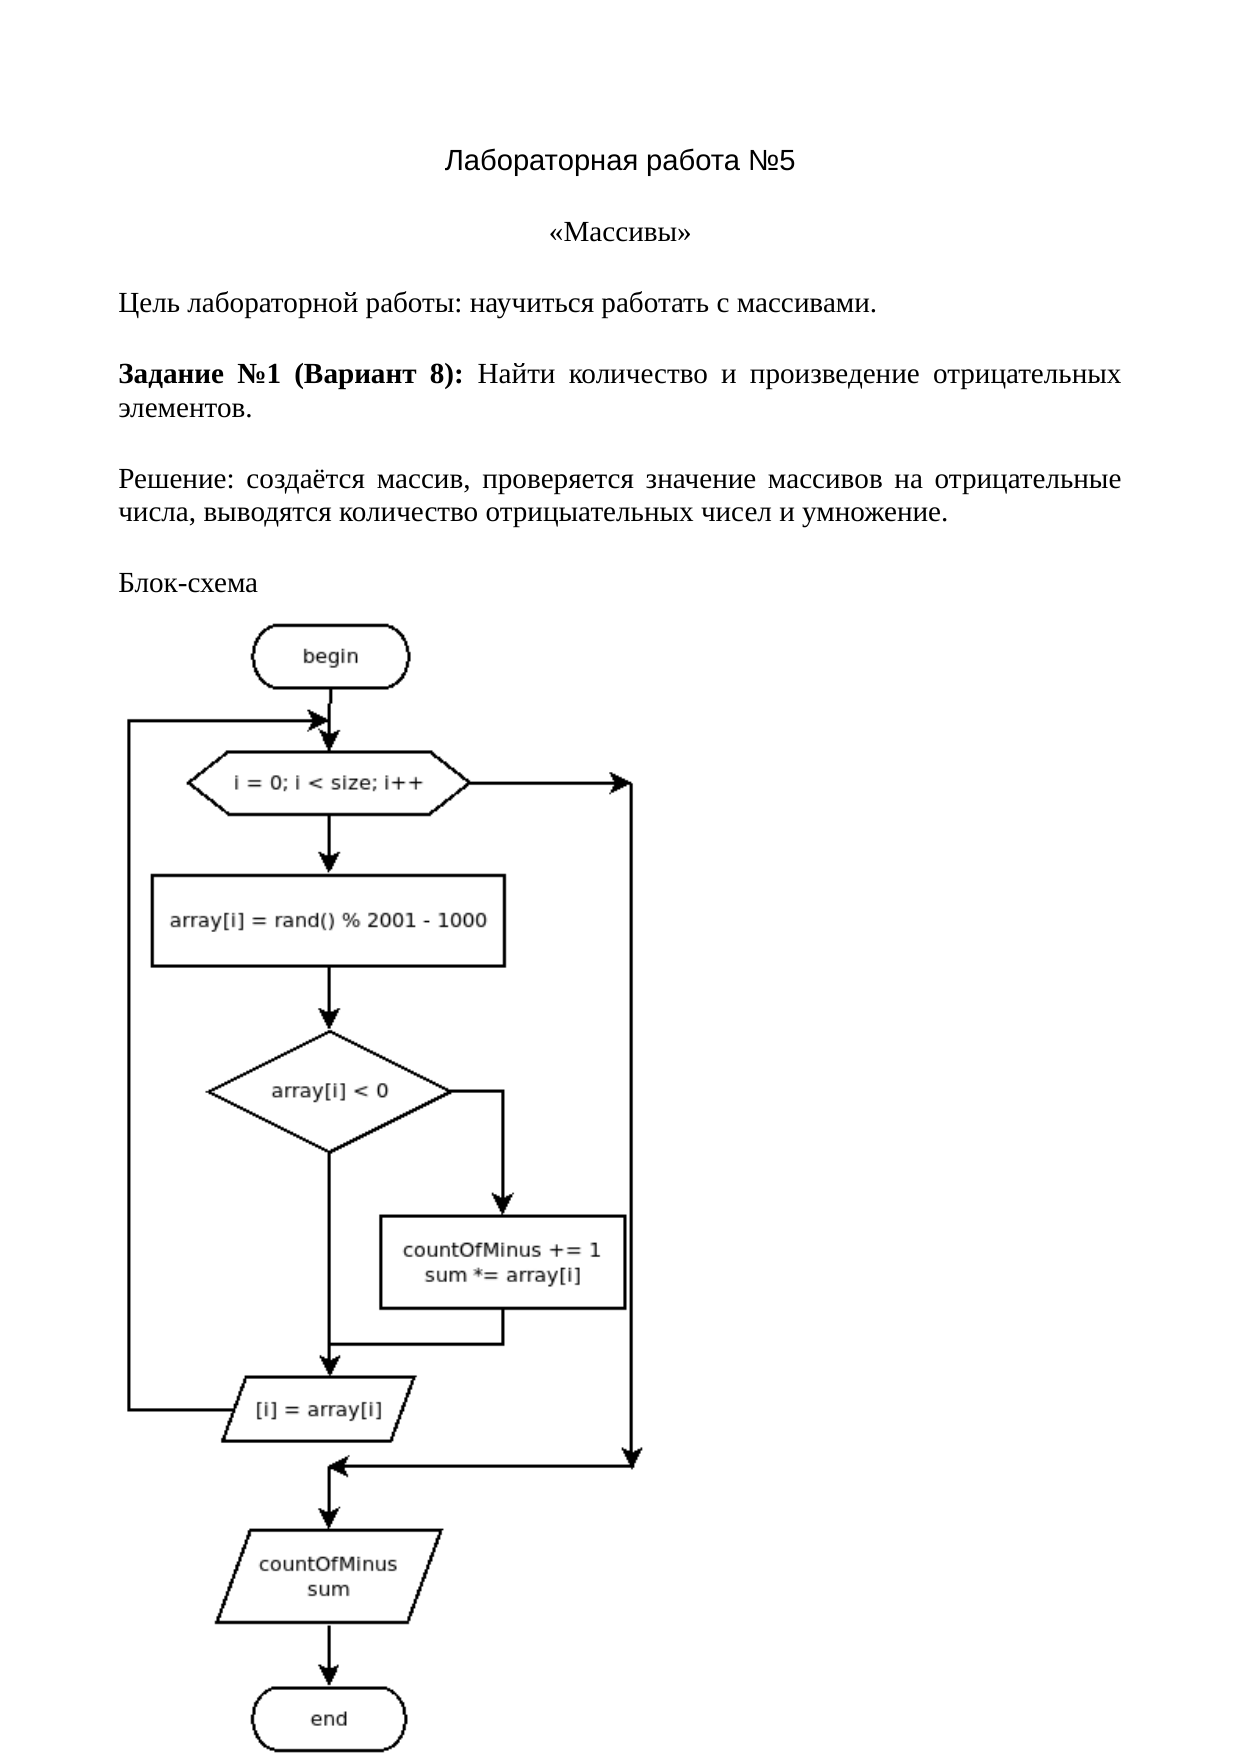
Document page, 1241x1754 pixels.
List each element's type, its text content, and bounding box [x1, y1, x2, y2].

text Задание №1 (Вариант 8): Найти количество и произведение отрицательных элементов. [118, 356, 1122, 423]
text Блок-схема [118, 565, 1122, 599]
text Цель лабораторной работы: научиться работать с массивами. [118, 285, 1122, 319]
text «Массивы» [118, 214, 1122, 248]
picture [126, 621, 644, 1754]
text Лабораторная работа №5 [118, 143, 1122, 177]
text Решение: создаётся массив, проверяется значение массивов на отрицательные числа, выводятся количество отрицыательных чисел и умножение. [118, 461, 1122, 528]
